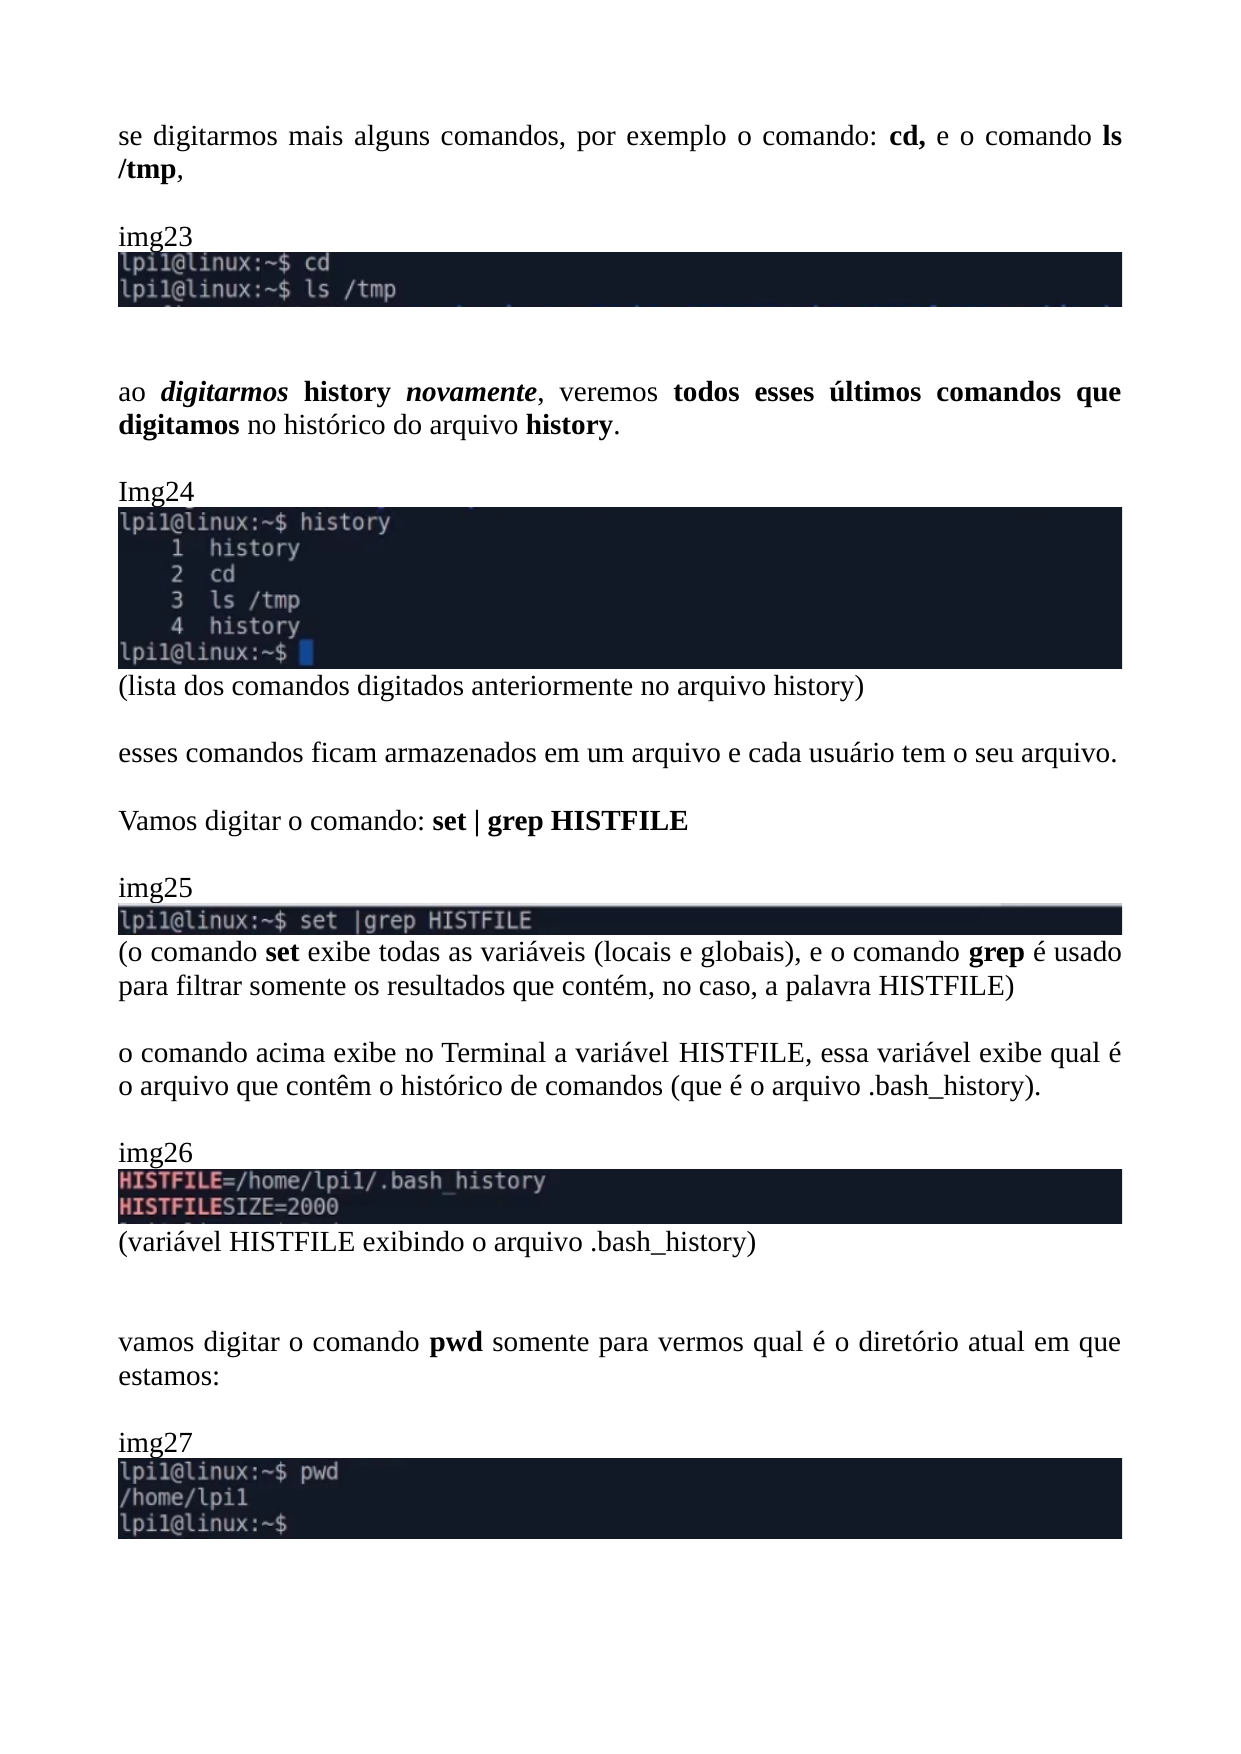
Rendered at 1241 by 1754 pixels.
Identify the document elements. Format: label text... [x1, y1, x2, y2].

text img23 [118, 219, 1122, 252]
text img26 [118, 1136, 1122, 1169]
text se digitarmos mais alguns comandos, por exemplo o comando: cd, e o comando ls /tmp, [118, 118, 1122, 185]
text img27 [118, 1425, 1122, 1458]
picture [118, 507, 1123, 669]
text vamos digitar o comando pwd somente para vermos qual é o diretório atual em que estamos: [118, 1324, 1122, 1391]
text Vamos digitar o comando: set | grep HISTFILE [118, 803, 1122, 836]
picture [118, 903, 1123, 935]
text img25 [118, 870, 1122, 903]
text o comando acima exibe no Terminal a variável HISTFILE, essa variável exibe qual é o arquivo que contêm o histórico de comandos (que é o arquivo .bash_history). [118, 1035, 1122, 1102]
picture [118, 1458, 1123, 1539]
text esses comandos ficam armazenados em um arquivo e cada usuário tem o seu arquivo. [118, 736, 1122, 769]
text Img24 [118, 474, 1122, 507]
text (lista dos comandos digitados anteriormente no arquivo history) [118, 669, 1122, 702]
text (o comando set exibe todas as variáveis (locais e globais), e o comando grep é usado para filtrar somente os resultados que contém, no caso, a palavra HISTFILE) [118, 935, 1122, 1001]
picture [118, 1169, 1123, 1224]
picture [118, 252, 1123, 307]
text ao digitarmos history novamente, veremos todos esses últimos comandos que digitamos no histórico do arquivo history. [118, 374, 1122, 441]
text (variável HISTFILE exibindo o arquivo .bash_history) [118, 1224, 1122, 1257]
